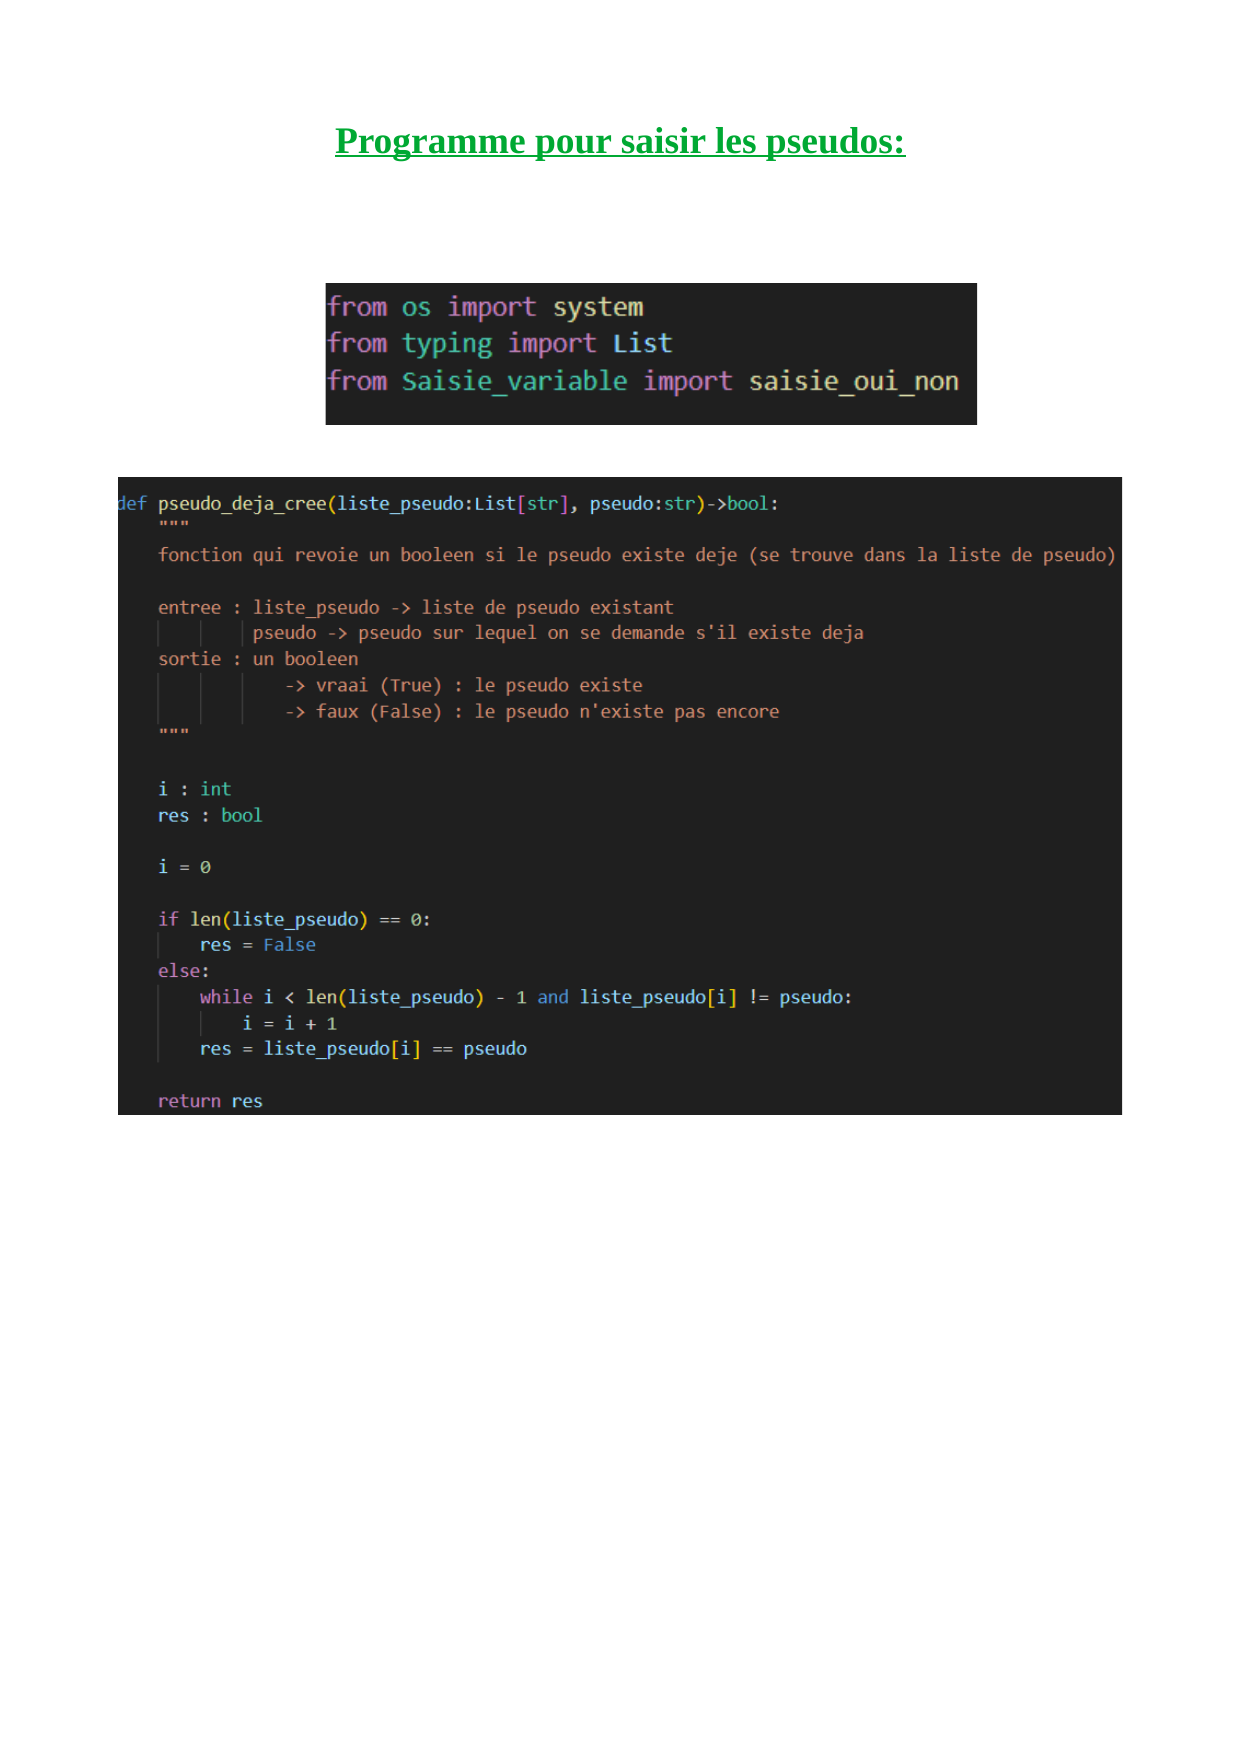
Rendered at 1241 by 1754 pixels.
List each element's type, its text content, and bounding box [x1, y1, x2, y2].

picture [118, 477, 1123, 1115]
text Programme pour saisir les pseudos: [118, 118, 1122, 161]
picture [325, 283, 978, 425]
